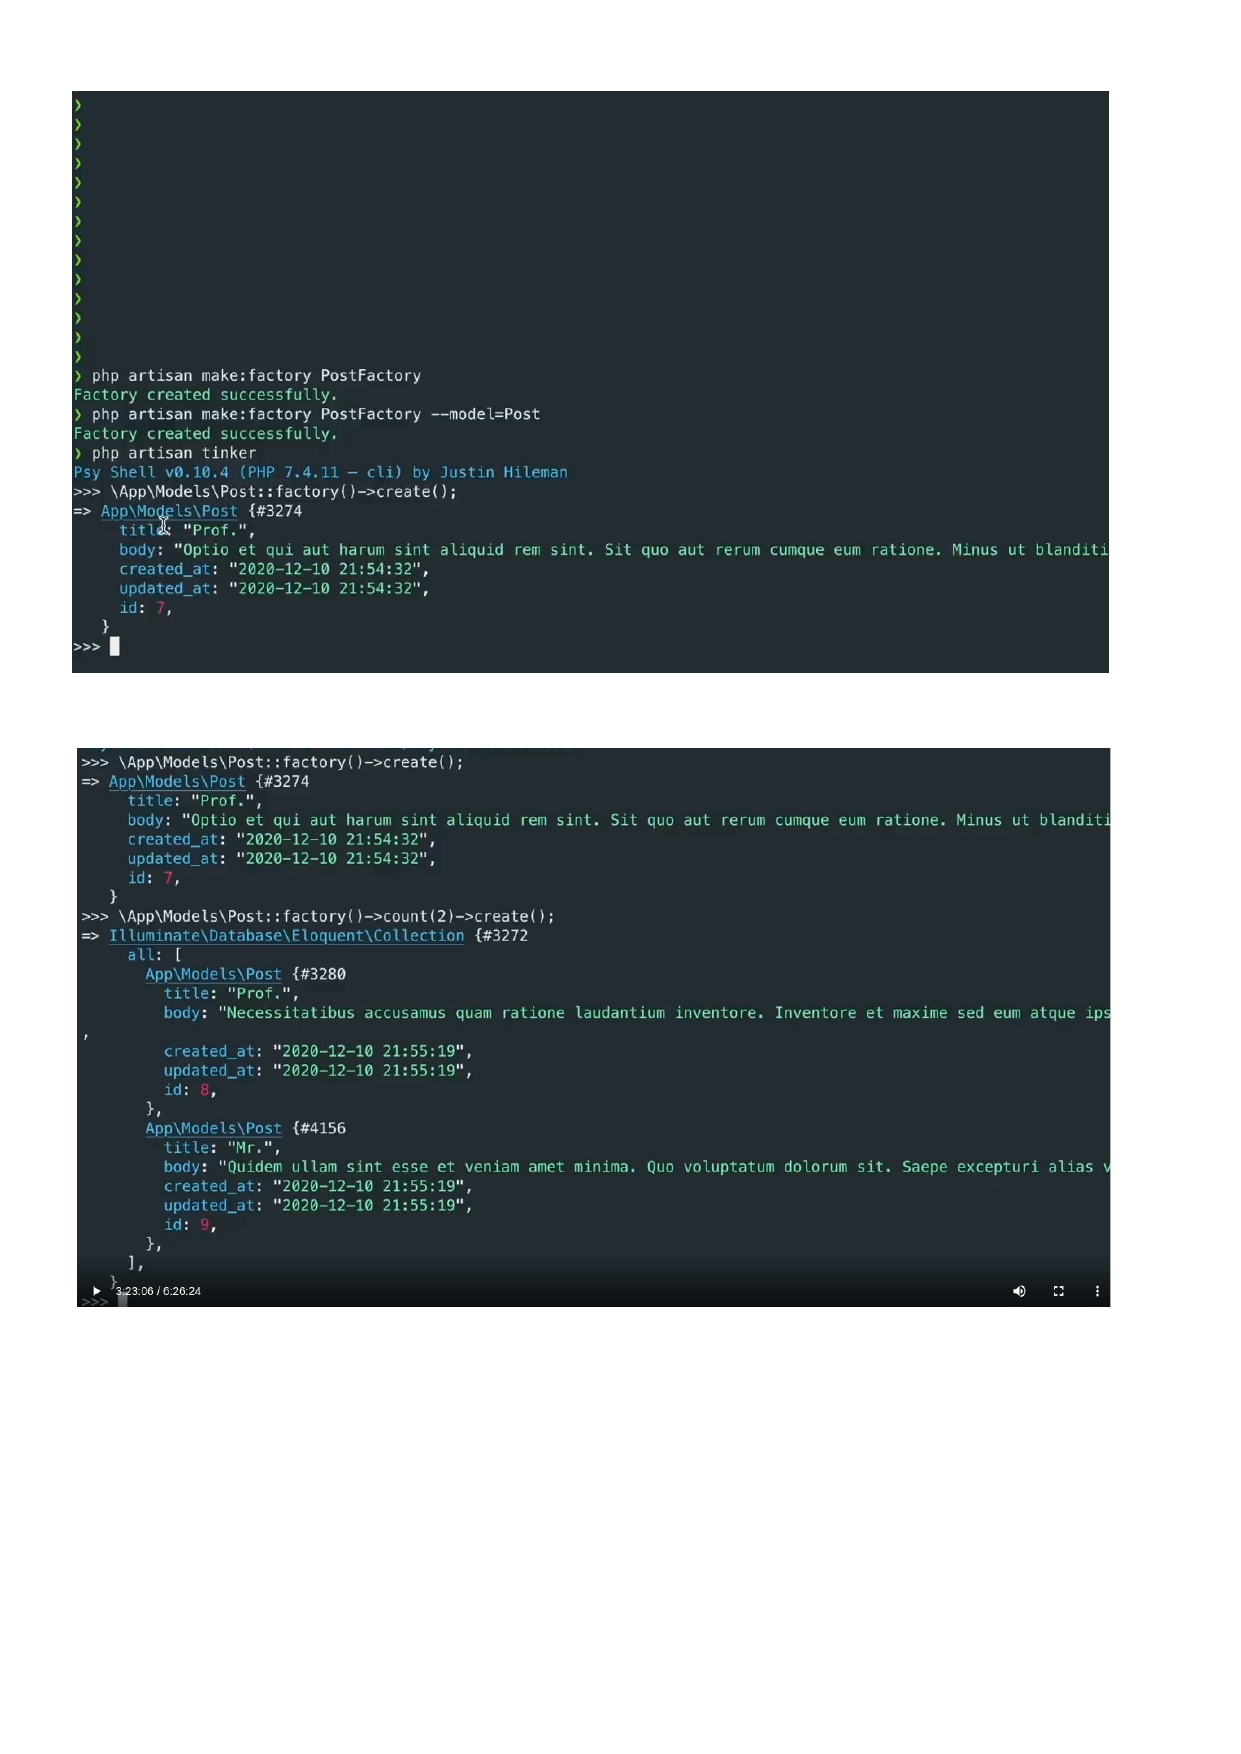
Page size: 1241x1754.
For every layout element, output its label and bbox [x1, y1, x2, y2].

picture [77, 748, 1111, 1307]
picture [72, 91, 1109, 673]
